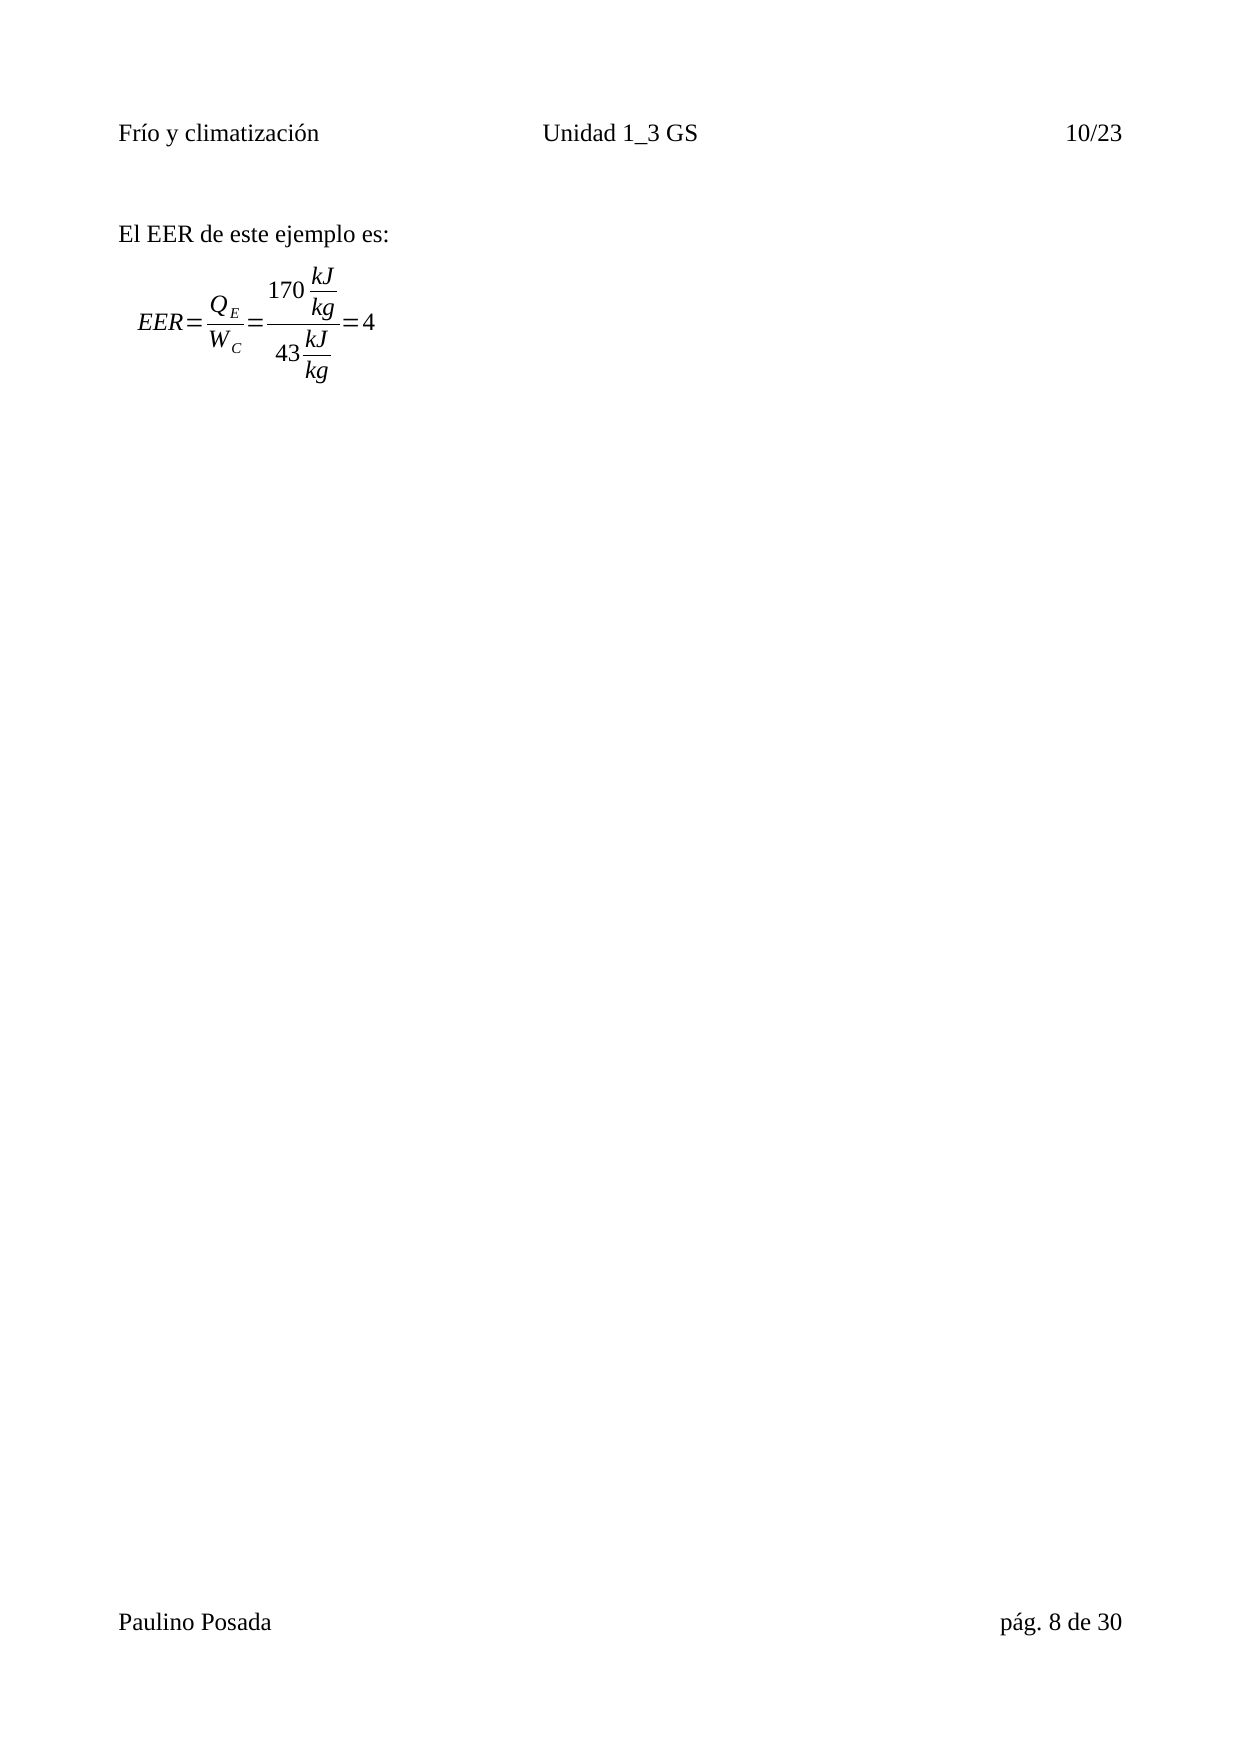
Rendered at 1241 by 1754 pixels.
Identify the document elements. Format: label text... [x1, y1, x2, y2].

text El EER de este ejemplo es: [118, 219, 1122, 248]
